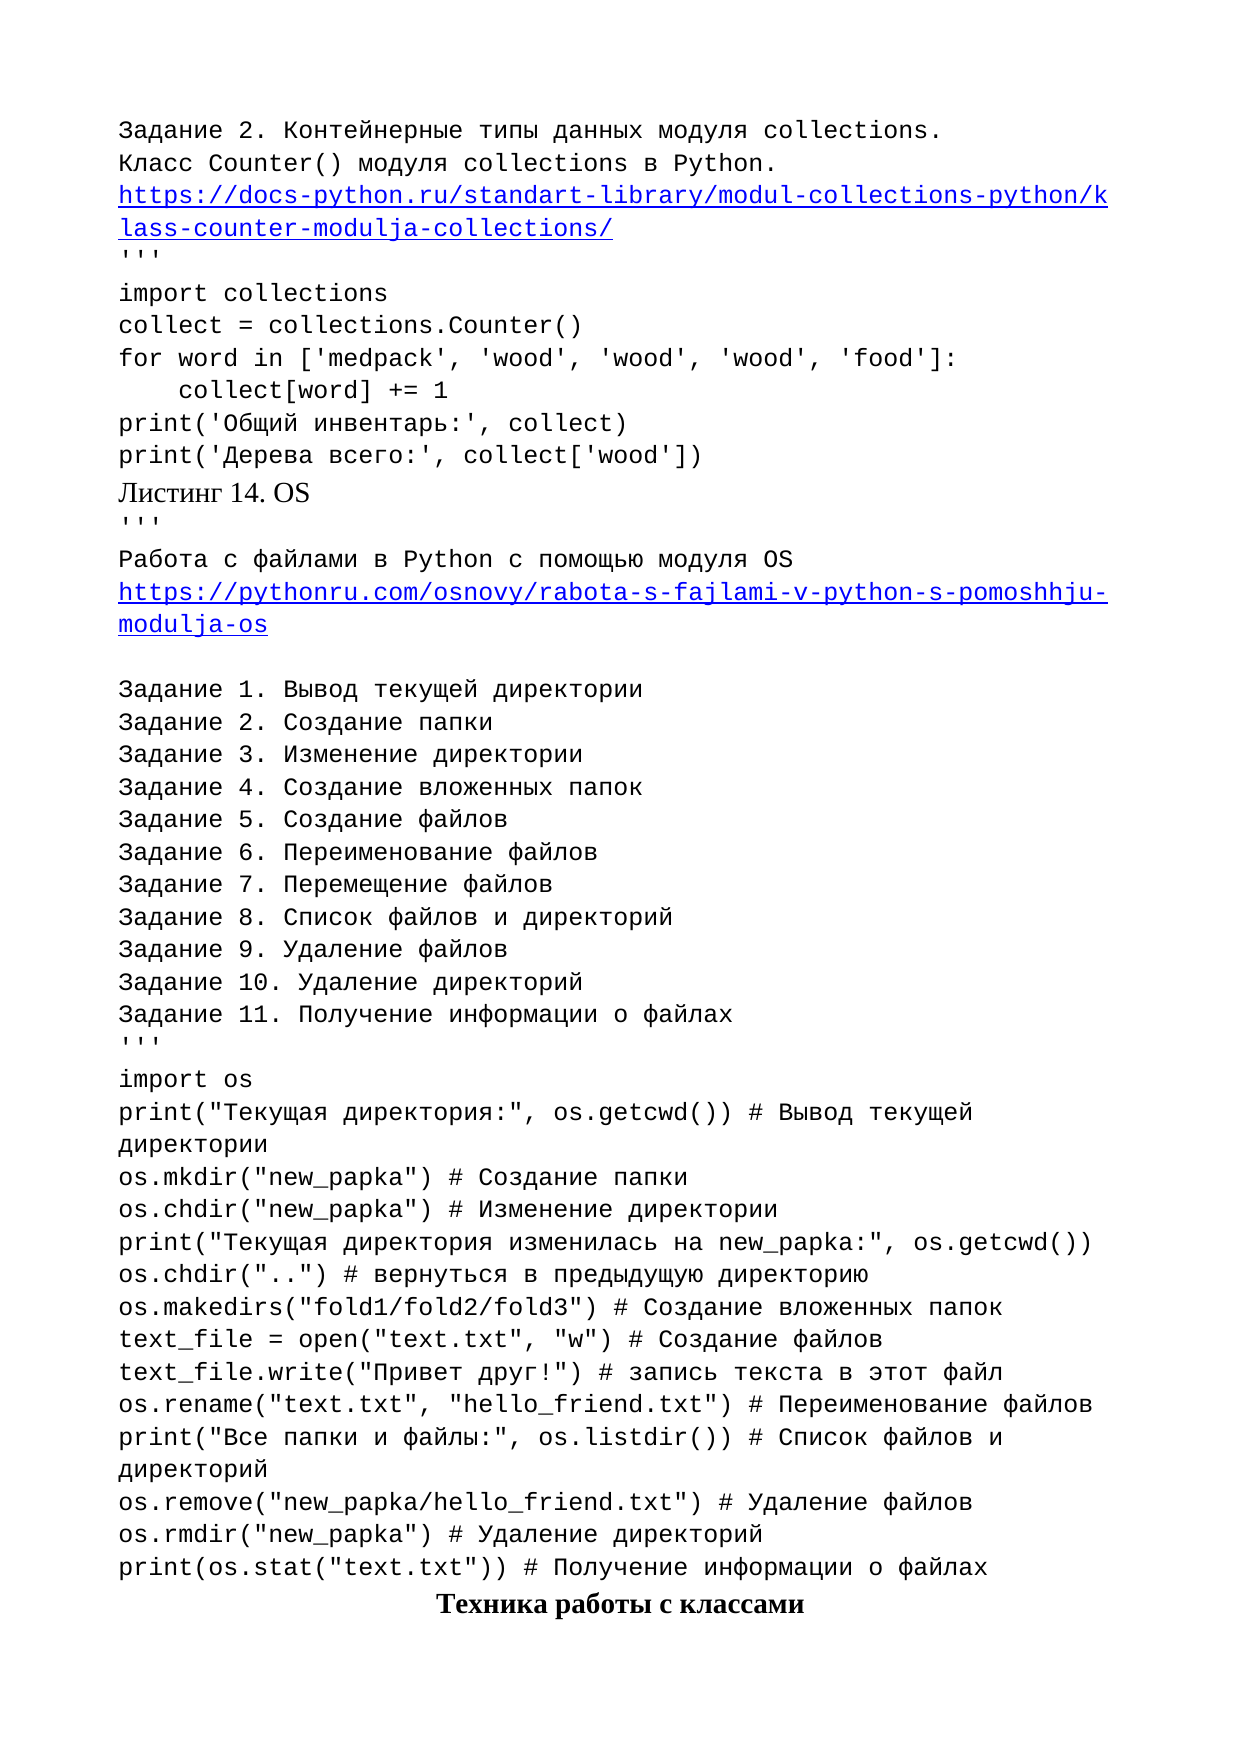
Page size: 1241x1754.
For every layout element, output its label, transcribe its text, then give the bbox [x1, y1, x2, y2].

text Техника работы с классами [118, 1587, 1122, 1620]
text import os print("Текущая директория:", os.getcwd()) # Вывод текущей директории os.mkdir("new_papka") # Создание папки os.chdir("new_papka") # Изменение директории print("Текущая директория изменилась на new_papka:", os.getcwd()) os.chdir("..") # вернуться в предыдущую директорию os.makedirs("fold1/fold2/fold3") # Создание вложенных папок text_file = open("text.txt", "w") # Создание файлов text_file.write("Привет друг!") # запиcь текста в этот файл os.rename("text.txt", "hello_friend.txt") # Переименование файлов print("Все папки и файлы:", os.listdir()) # Список файлов и директорий os.remove("new_papka/hello_friend.txt") # Удаление файлов os.rmdir("new_papka") # Удаление директорий print(os.stat("text.txt")) # Получение информации о файлах [118, 1067, 1122, 1582]
text ''' [118, 514, 1122, 542]
text Листинг 14. OS [118, 476, 1122, 509]
text ''' [118, 1034, 1122, 1062]
text import collections collect = collections.Counter() for word in ['medpack', 'wood', 'wood', 'wood', 'food']: collect[word] += 1 print('Общий инвентарь:', collect) print('Дерева всего:', collect['wood']) [118, 281, 1122, 471]
text ''' [118, 248, 1122, 276]
text Работа с файлами в Python с помощью модуля OS https://pythonru.com/osnovy/rabota-s-fajlami-v-python-s-pomoshhju-modulja-os Задание 1. Вывод текущей директории Задание 2. Создание папки Задание 3. Изменение директории Задание 4. Создание вложенных папок Задание 5. Создание файлов Задание 6. Переименование файлов Задание 7. Перемещение файлов Задание 8. Список файлов и директорий Задание 9. Удаление файлов Задание 10. Удаление директорий Задание 11. Получение информации о файлах [118, 547, 1122, 1030]
text Задание 2. Контейнерные типы данных модуля collections. Класс Counter() модуля collections в Python. https://docs-python.ru/standart-library/modul-collections-python/klass-counter-modulja-collections/ [118, 118, 1122, 244]
